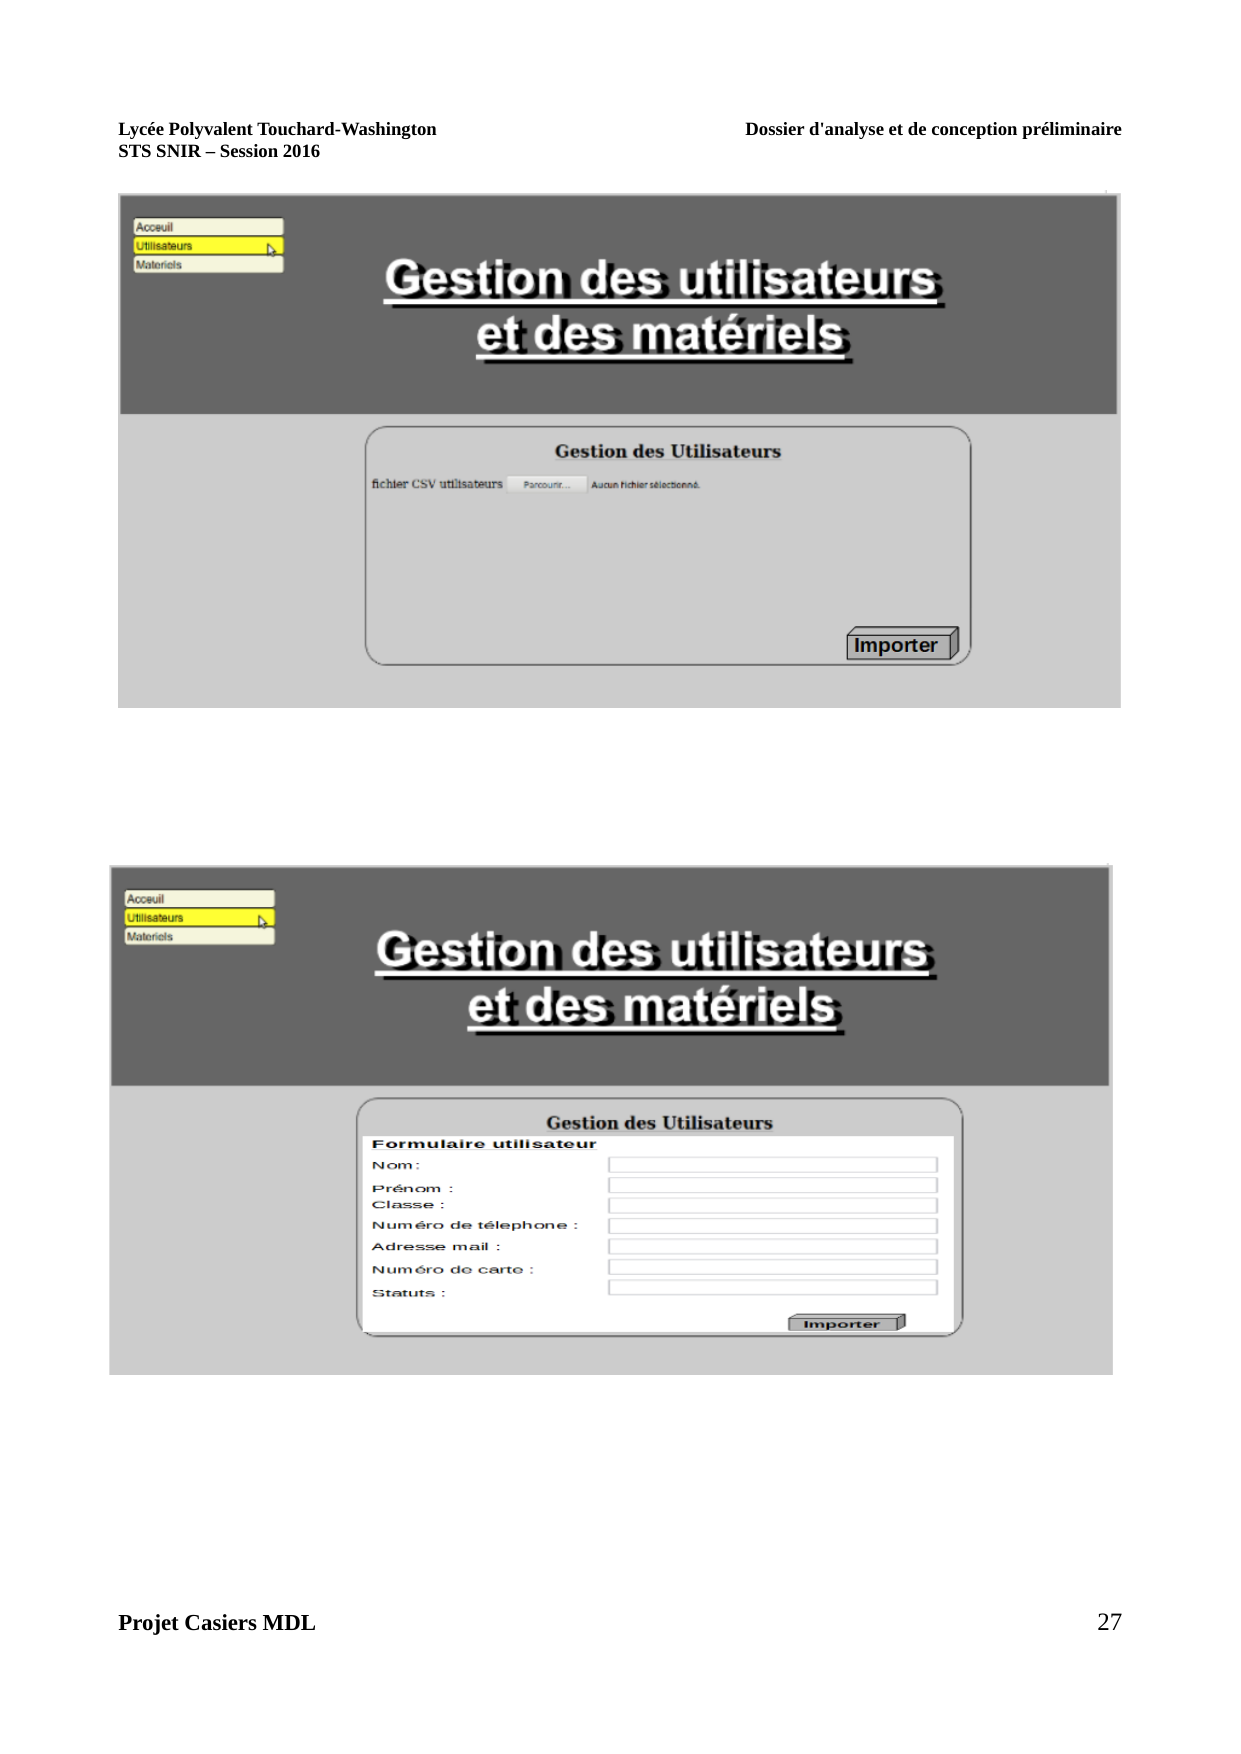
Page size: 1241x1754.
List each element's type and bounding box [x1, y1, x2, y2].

picture [109, 863, 1114, 1375]
picture [118, 190, 1123, 708]
